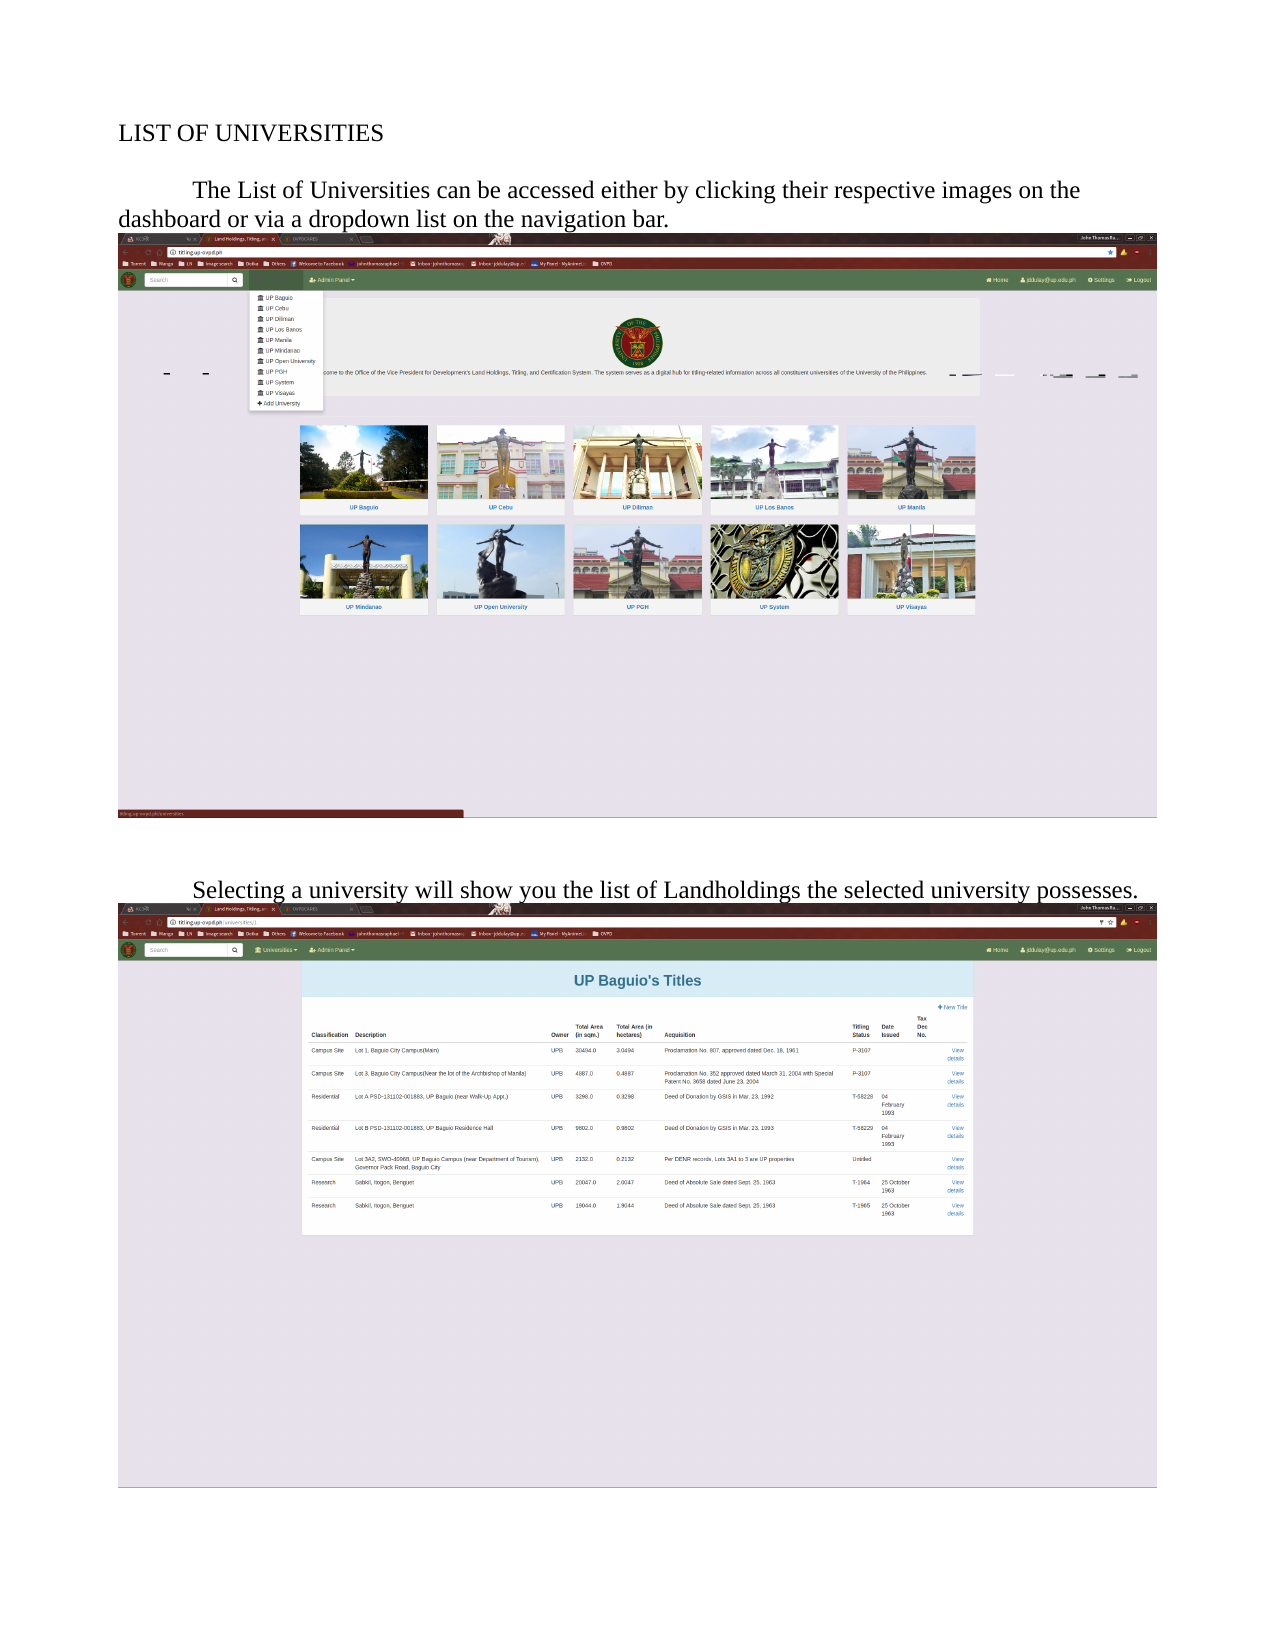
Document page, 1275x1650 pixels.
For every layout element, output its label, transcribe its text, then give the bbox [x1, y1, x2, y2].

text LIST OF UNIVERSITIES [118, 118, 1157, 147]
text The List of Universities can be accessed either by clicking their respective images on the dashboard or via a dropdown list on the navigation bar. [118, 176, 1157, 233]
text Selecting a university will show you the list of Landholdings the selected university possesses. [118, 875, 1157, 903]
picture [118, 903, 1157, 1488]
picture [118, 233, 1157, 818]
